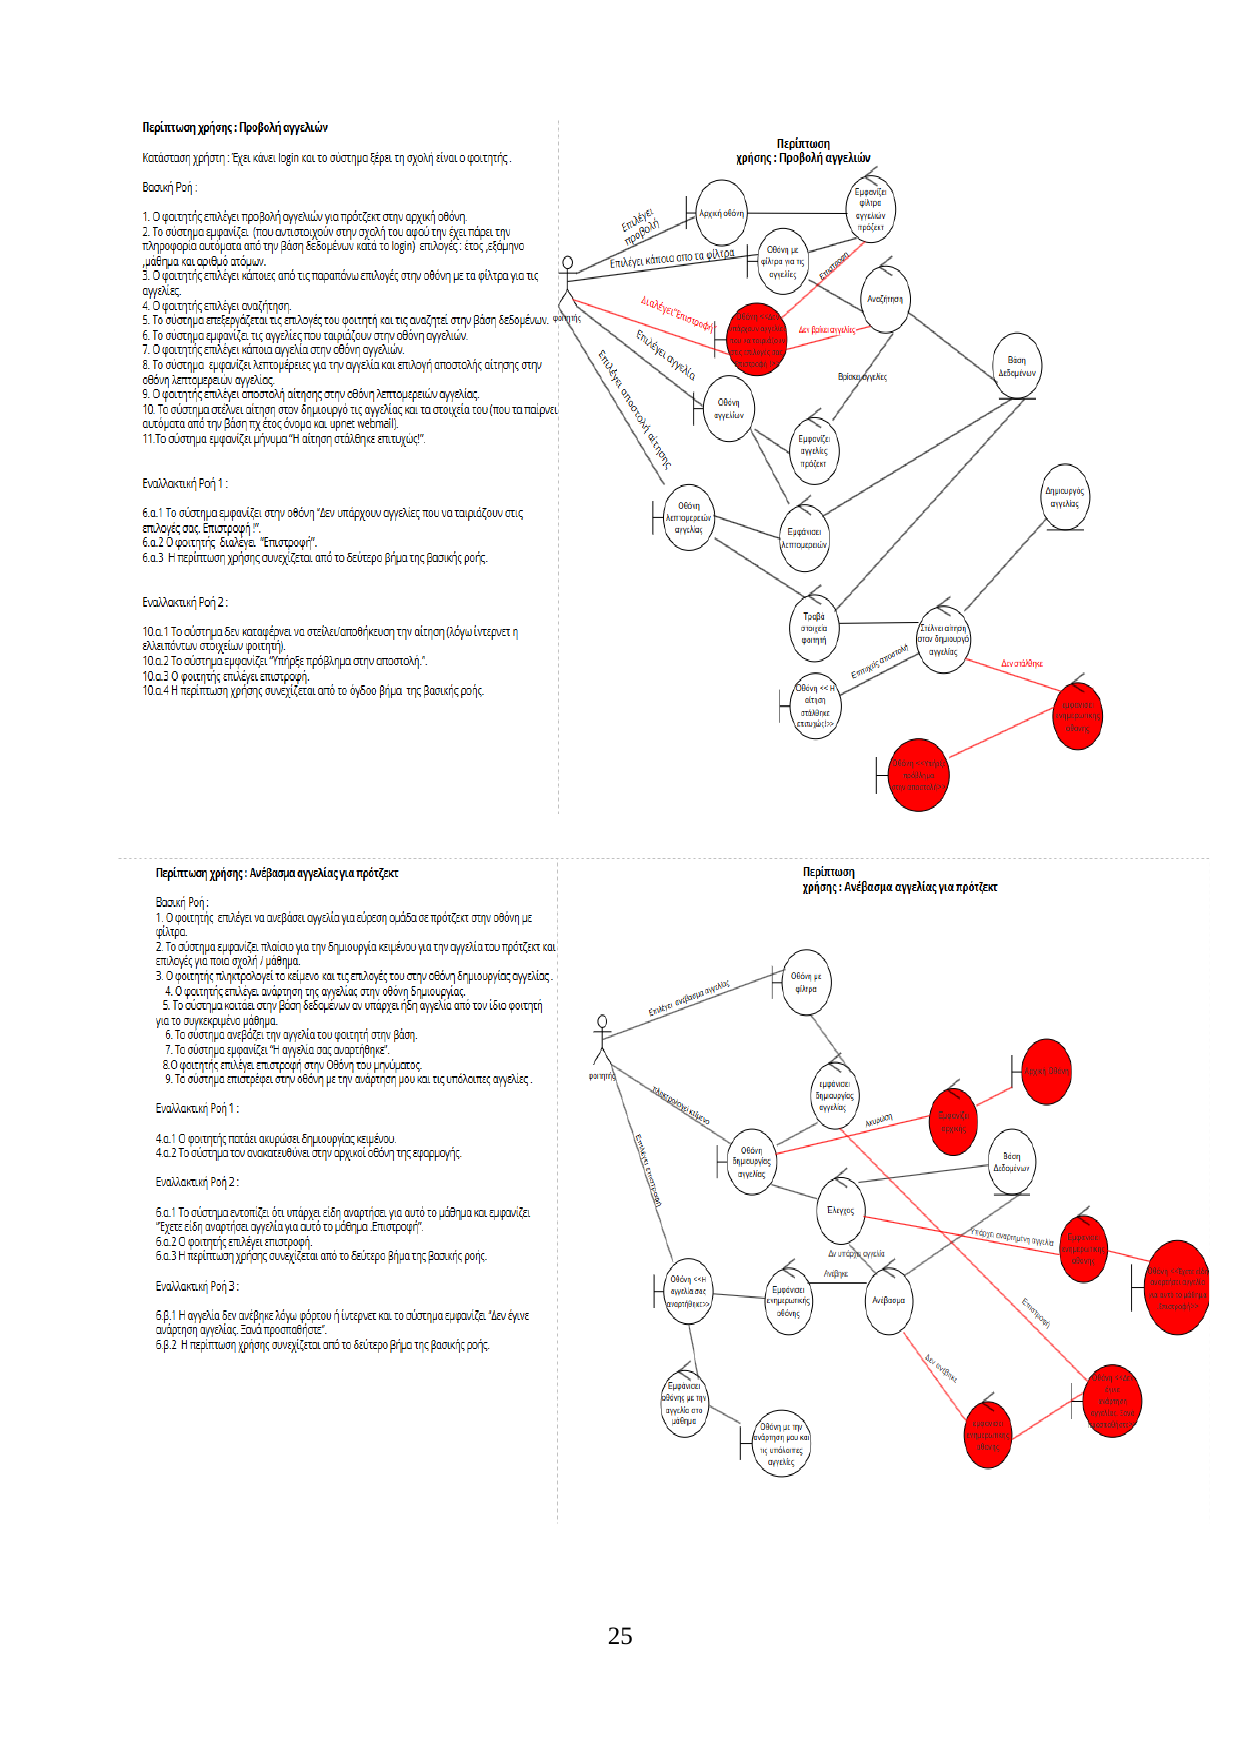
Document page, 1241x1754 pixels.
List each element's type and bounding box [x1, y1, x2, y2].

picture [118, 858, 1210, 1524]
picture [118, 118, 1214, 814]
